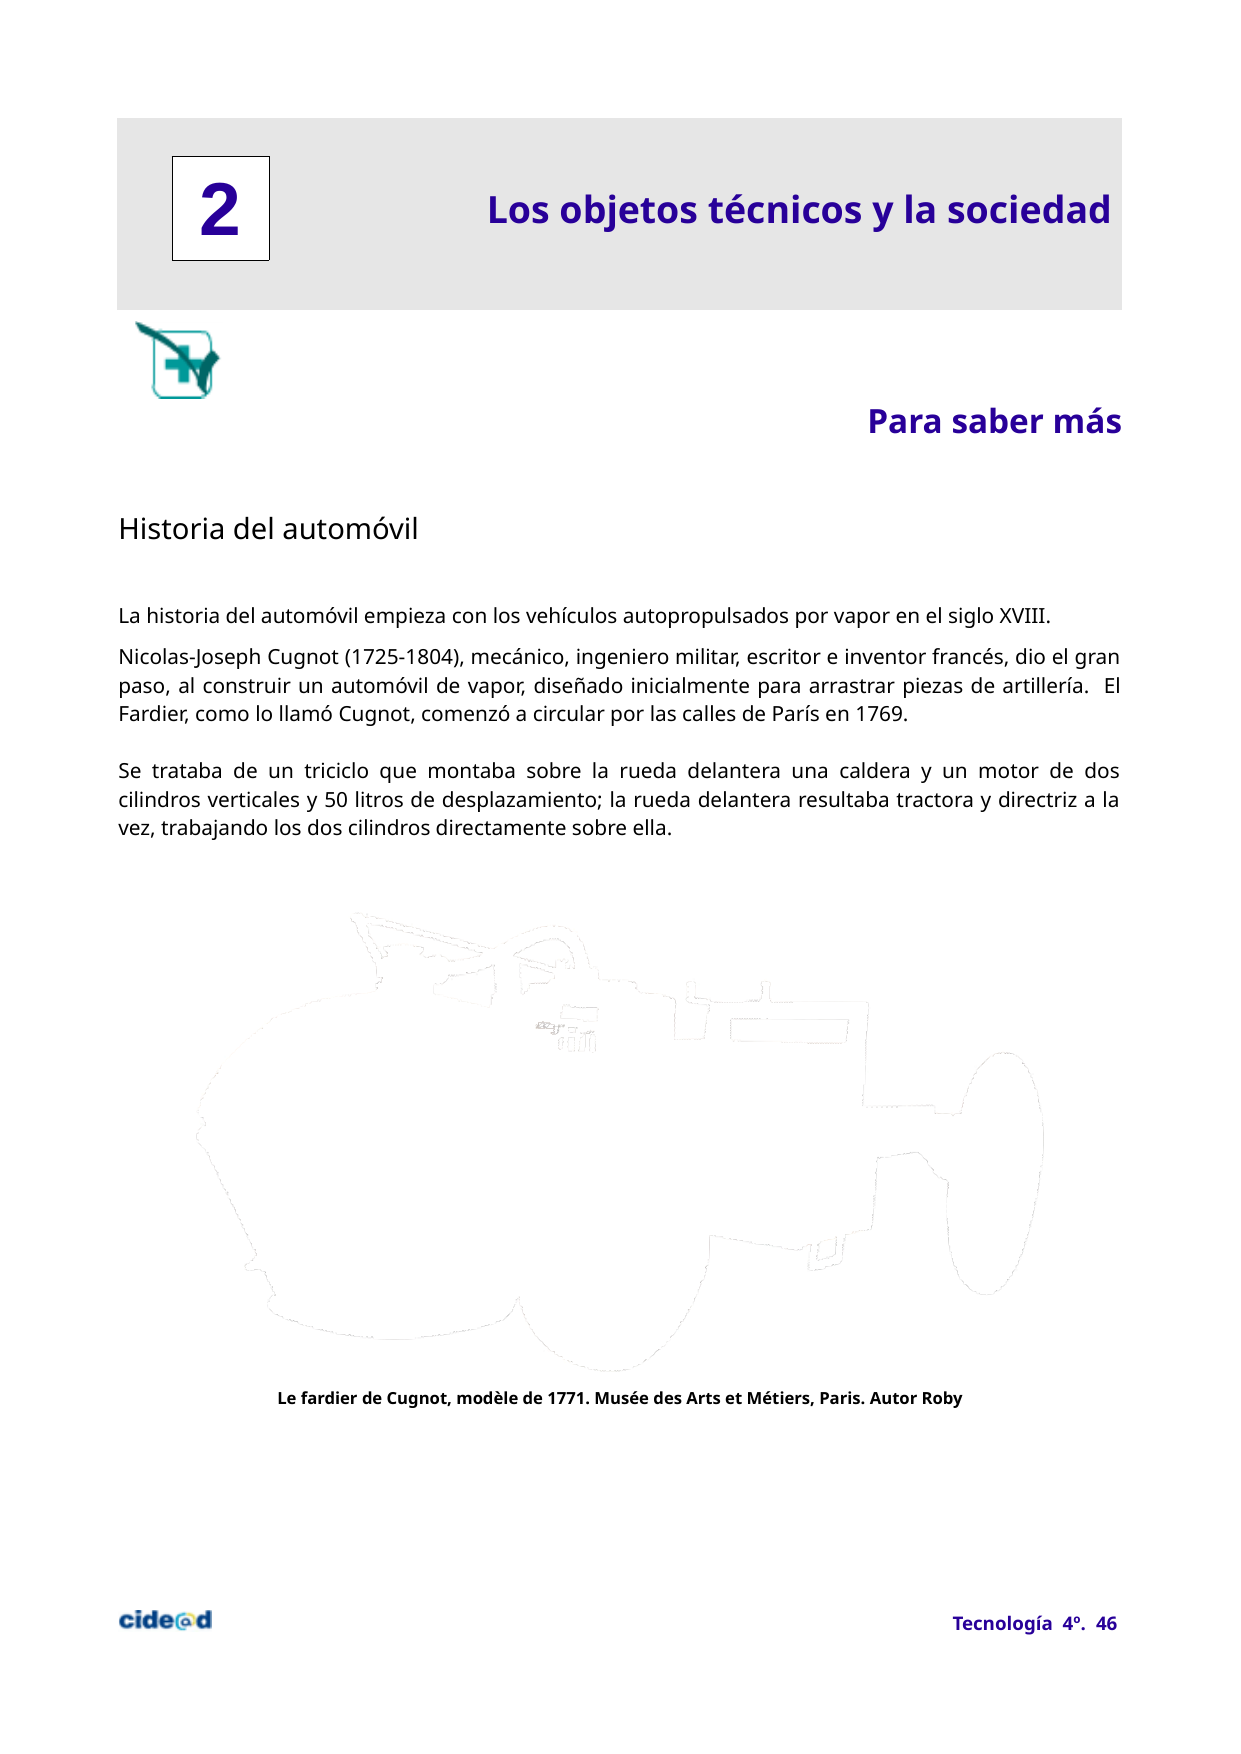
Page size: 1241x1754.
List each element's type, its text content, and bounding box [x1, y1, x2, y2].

text La historia del automóvil empieza con los vehículos autopropulsados por vapor en el siglo XVIII. [118, 602, 1122, 630]
text Para saber más [118, 310, 1122, 444]
picture [118, 1610, 212, 1632]
text Le fardier de Cugnot, modèle de 1771. Musée des Arts et Métiers, Paris. Autor Roby [118, 894, 1122, 1409]
table_header Los objetos técnicos y la sociedad [117, 118, 1122, 310]
text Historia del automóvil [118, 508, 1122, 548]
text Nicolas-Joseph Cugnot (1725-1804), mecánico, ingeniero militar, escritor e inventor francés, dio el gran paso, al construir un automóvil de vapor, diseñado inicialmente para arrastrar piezas de artillería. El Fardier, como lo llamó Cugnot, comenzó a circular por las calles de París en 1769. [118, 642, 1122, 728]
picture [134, 321, 223, 399]
text Se trataba de un triciclo que montaba sobre la rueda delantera una caldera y un motor de dos cilindros verticales y 50 litros de desplazamiento; la rueda delantera resultaba tractora y directriz a la vez, trabajando los dos cilindros directamente sobre ella. [118, 756, 1122, 842]
